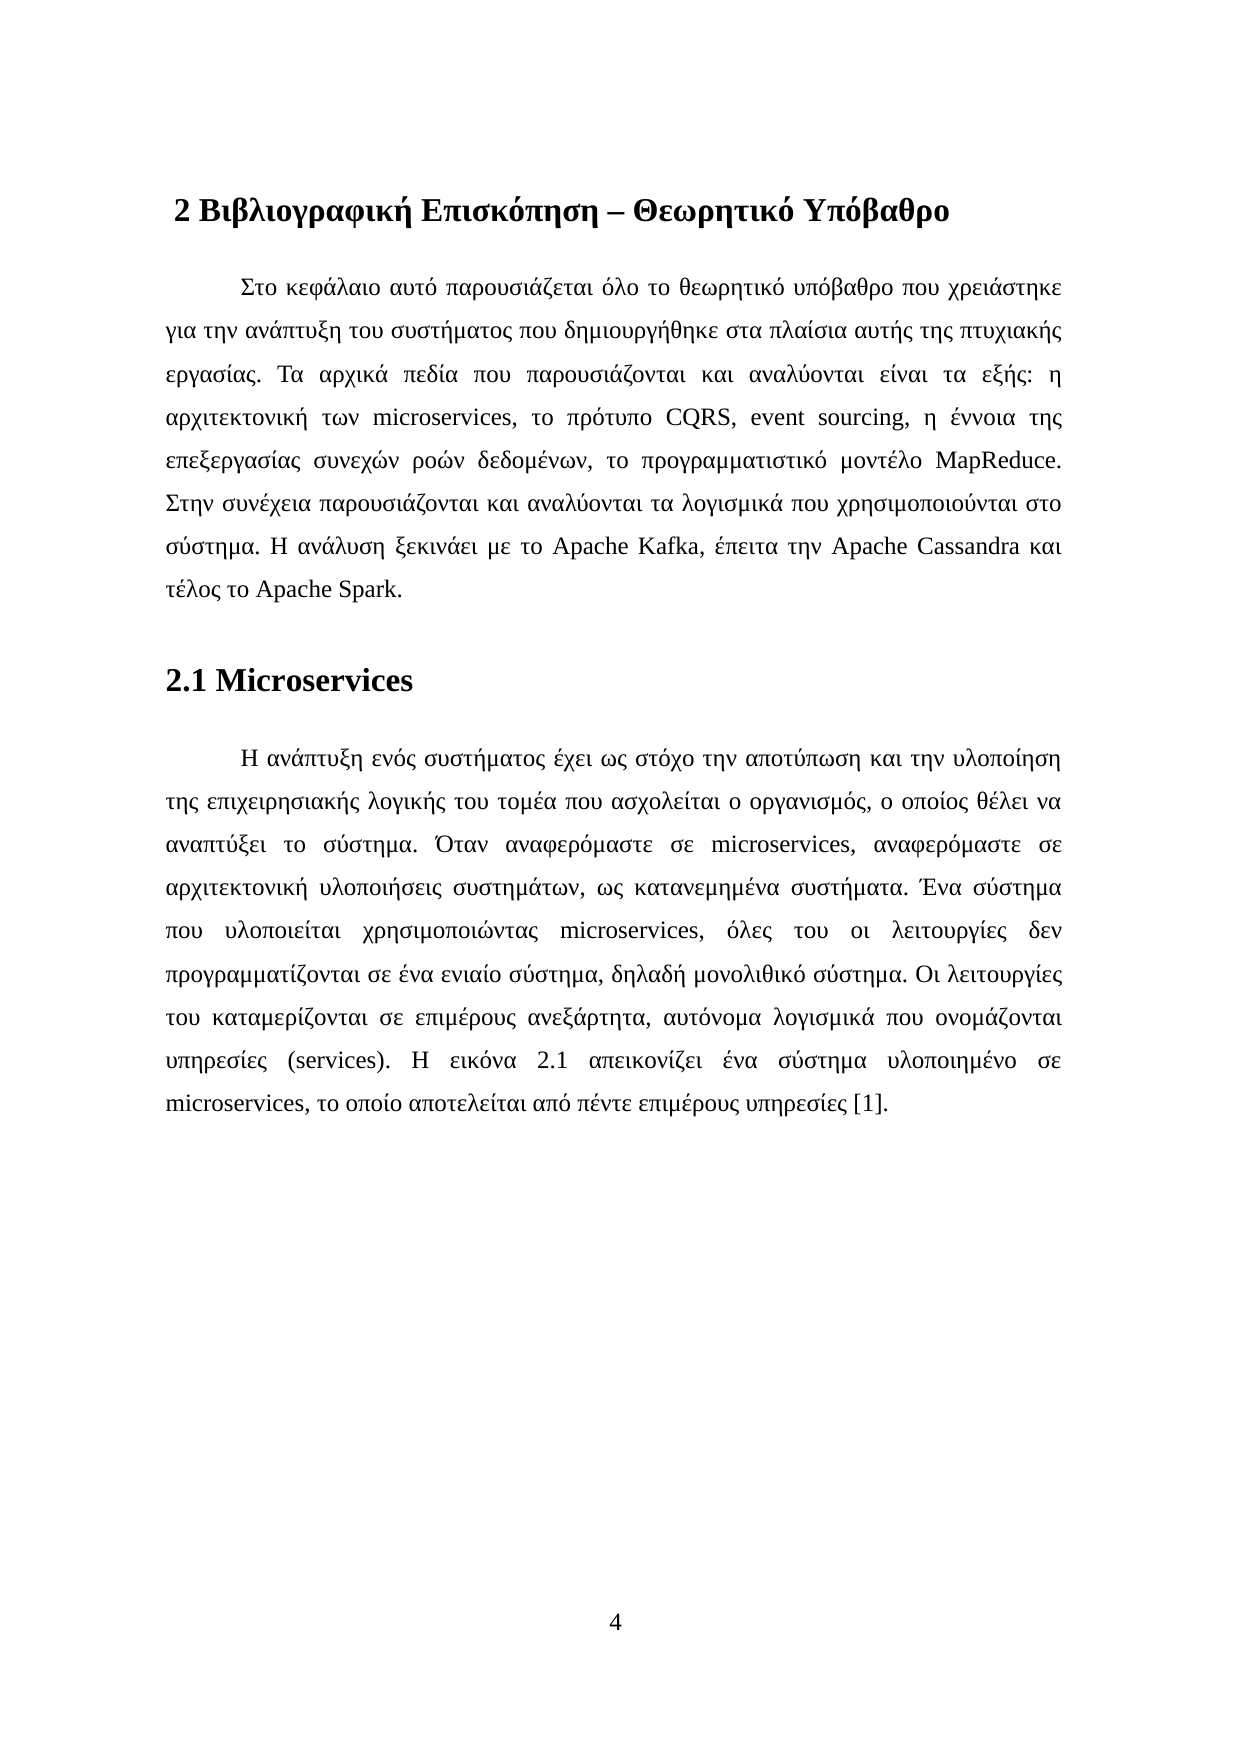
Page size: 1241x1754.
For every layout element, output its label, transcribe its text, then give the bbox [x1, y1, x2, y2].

subtitle Βιβλιογραφική Επισκόπηση – Θεωρητικό Υπόβαθρο [165, 190, 1063, 228]
subtitle 2.1 Microservices [165, 661, 1063, 699]
text Η ανάπτυξη ενός συστήματος έχει ως στόχο την αποτύπωση και την υλοποίηση της επιχειρησιακής λογικής του τομέα που ασχολείται ο οργανισμός, ο οποίος θέλει να αναπτύξει το σύστημα. Όταν αναφερόμαστε σε microservices, αναφερόμαστε σε αρχιτεκτονική υλοποιήσεις συστημάτων, ως κατανεμημένα συστήματα. Ένα σύστημα που υλοποιείται χρησιμοποιώντας microservices, όλες του οι λειτουργίες δεν προγραμματίζονται σε ένα ενιαίο σύστημα, δηλαδή μονολιθικό σύστημα. Οι λειτουργίες του καταμερίζονται σε επιμέρους ανεξάρτητα, αυτόνομα λογισμικά που ονομάζονται υπηρεσίες (services). Η εικόνα 2.1 απεικονίζει ένα σύστημα υλοποιημένο σε microservices, το οποίο αποτελείται από πέντε επιμέρους υπηρεσίες [1]. [165, 743, 1063, 1117]
text Στο κεφάλαιο αυτό παρουσιάζεται όλο το θεωρητικό υπόβαθρο που χρειάστηκε για την ανάπτυξη του συστήματος που δημιουργήθηκε στα πλαίσια αυτής της πτυχιακής εργασίας. Τα αρχικά πεδία που παρουσιάζονται και αναλύονται είναι τα εξής: η αρχιτεκτονική των microservices, το πρότυπο CQRS, event sourcing, η έννοια της επεξεργασίας συνεχών ροών δεδομένων, το προγραμματιστικό μοντέλο MapReduce. Στην συνέχεια παρουσιάζονται και αναλύονται τα λογισμικά που χρησιμοποιούνται στο σύστημα. Η ανάλυση ξεκινάει με το Apache Kafka, έπειτα την Apache Cassandra και τέλος το Apache Spark. [165, 272, 1063, 603]
